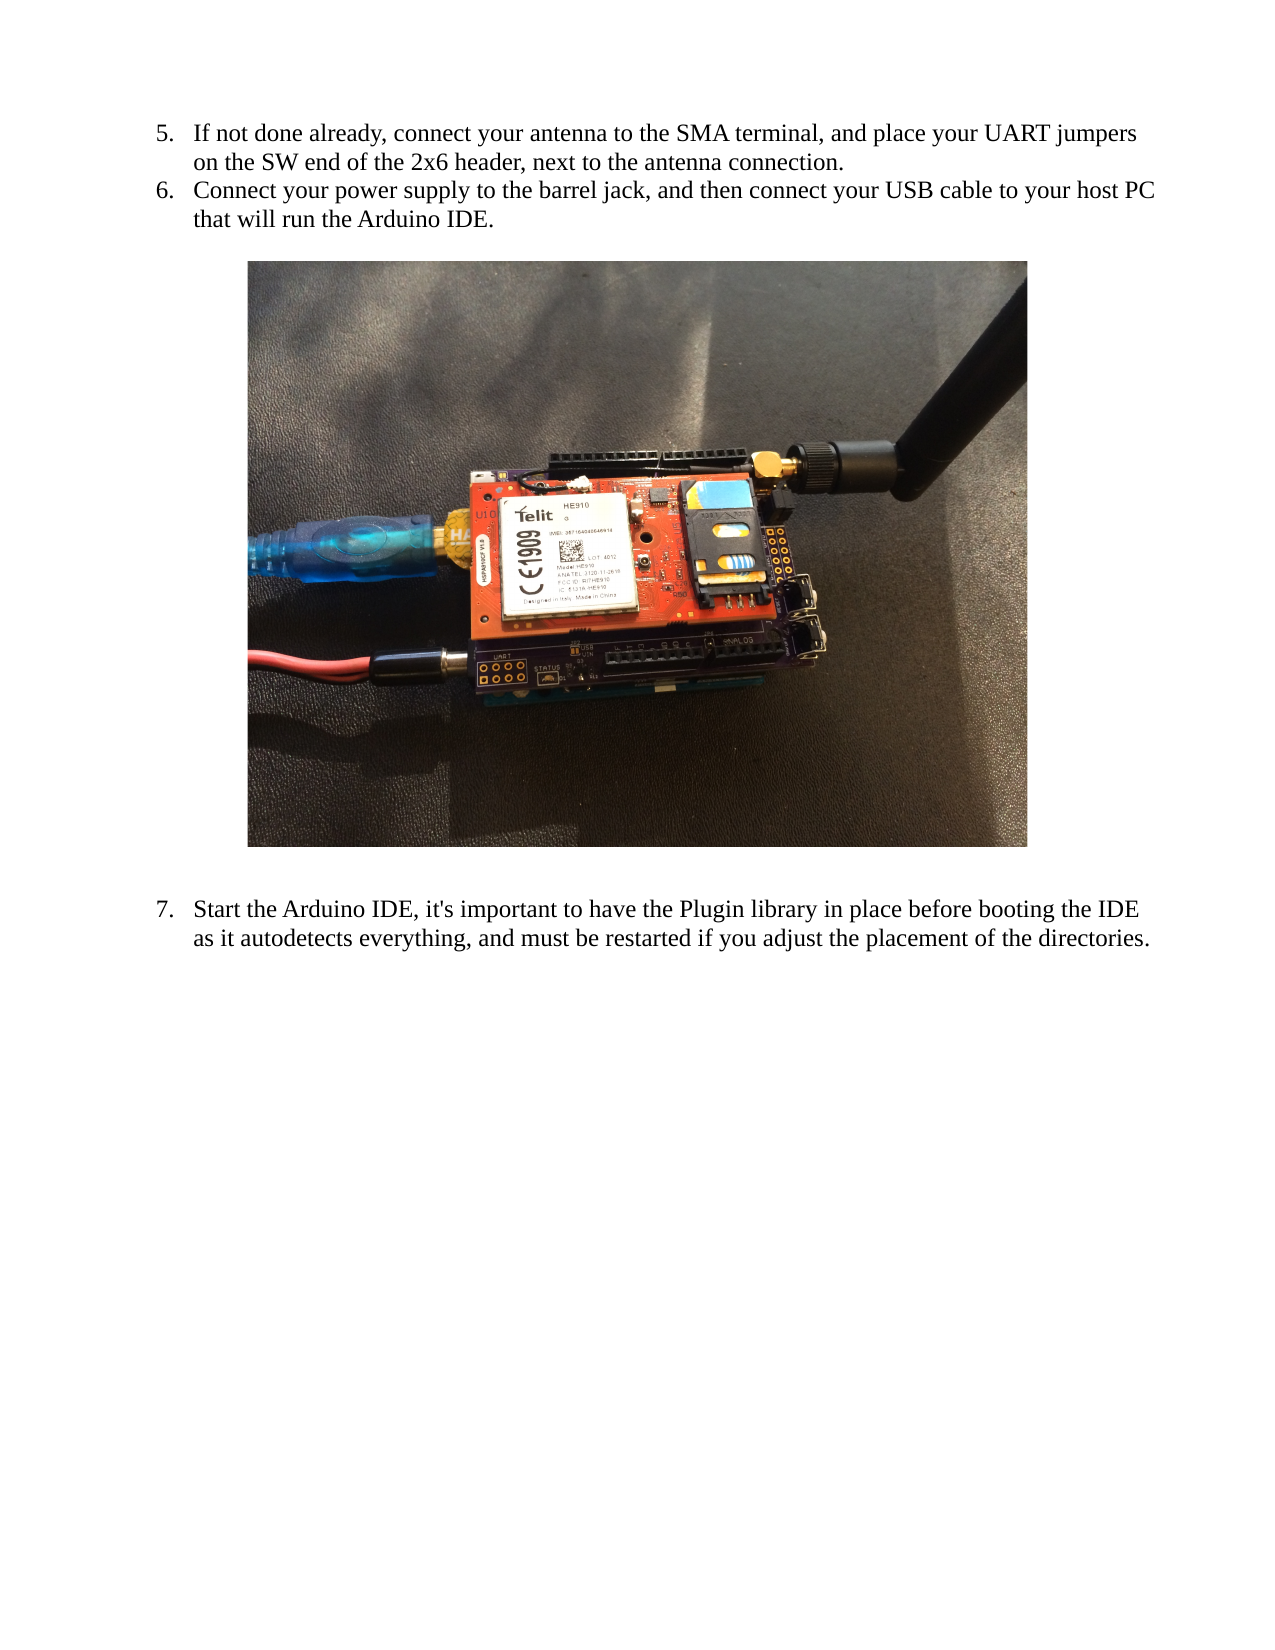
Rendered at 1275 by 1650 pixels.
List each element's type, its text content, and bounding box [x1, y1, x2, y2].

list If not done already, connect your antenna to the SMA terminal, and place your UART jumpers on the SW end of the 2x6 header, next to the antenna connection. [156, 118, 1157, 176]
list Connect your power supply to the barrel jack, and then connect your USB cable to your host PC that will run the Arduino IDE. [156, 176, 1157, 233]
list Start the Arduino IDE, it's important to have the Plugin library in place before booting the IDE as it autodetects everything, and must be restarted if you adjust the placement of the directories. [156, 894, 1157, 952]
picture [247, 261, 1028, 847]
